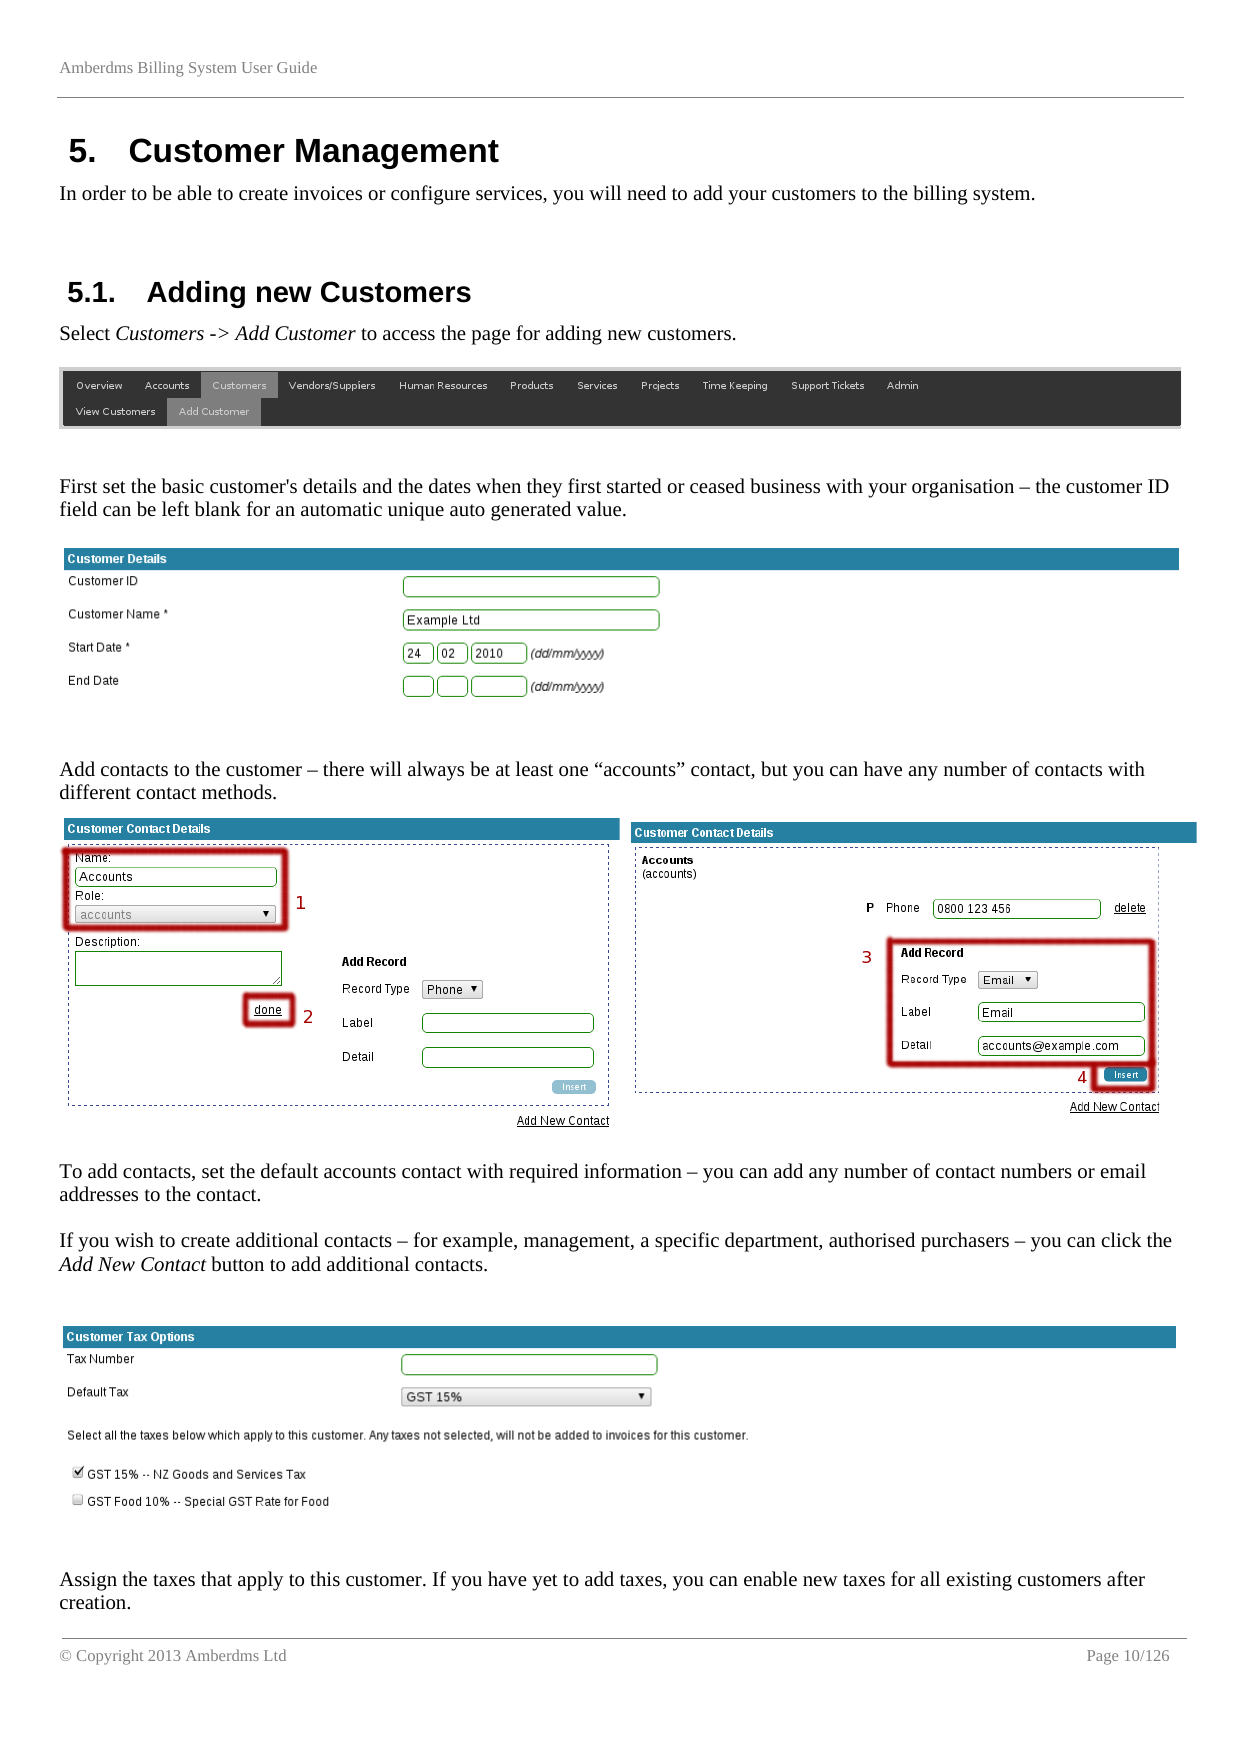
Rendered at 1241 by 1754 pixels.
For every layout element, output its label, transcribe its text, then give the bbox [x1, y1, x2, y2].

text Select Customers -> Add Customer to access the page for adding new customers. [59, 321, 1181, 344]
picture [626, 819, 1197, 1122]
text If you wish to create additional contacts – for example, management, a specific department, authorised purchasers – you can click the Add New Contact button to add additional contacts. [59, 1229, 1181, 1276]
text To add contacts, set the default accounts contact with required information – you can add any number of contact numbers or email addresses to the contact. [59, 1160, 1181, 1206]
picture [59, 544, 1182, 712]
subtitle Customer Management [59, 132, 1181, 169]
text In order to be able to create invoices or configure services, you will need to add your customers to the billing system. [59, 182, 1181, 205]
picture [59, 367, 1182, 429]
text Add contacts to the customer – there will always be at least one “accounts” contact, but you can have any number of contacts with different contact methods. [59, 758, 1181, 804]
text First set the basic customer's details and the dates when they first started or ceased business with your organisation – the customer ID field can be left blank for an automatic unique auto generated value. [59, 475, 1181, 521]
picture [59, 814, 620, 1137]
subtitle Adding new Customers [59, 276, 1181, 309]
picture [59, 1321, 1182, 1522]
text Assign the taxes that apply to this customer. If you have yet to add taxes, you can enable new taxes for all existing customers after creation. [59, 1568, 1181, 1614]
